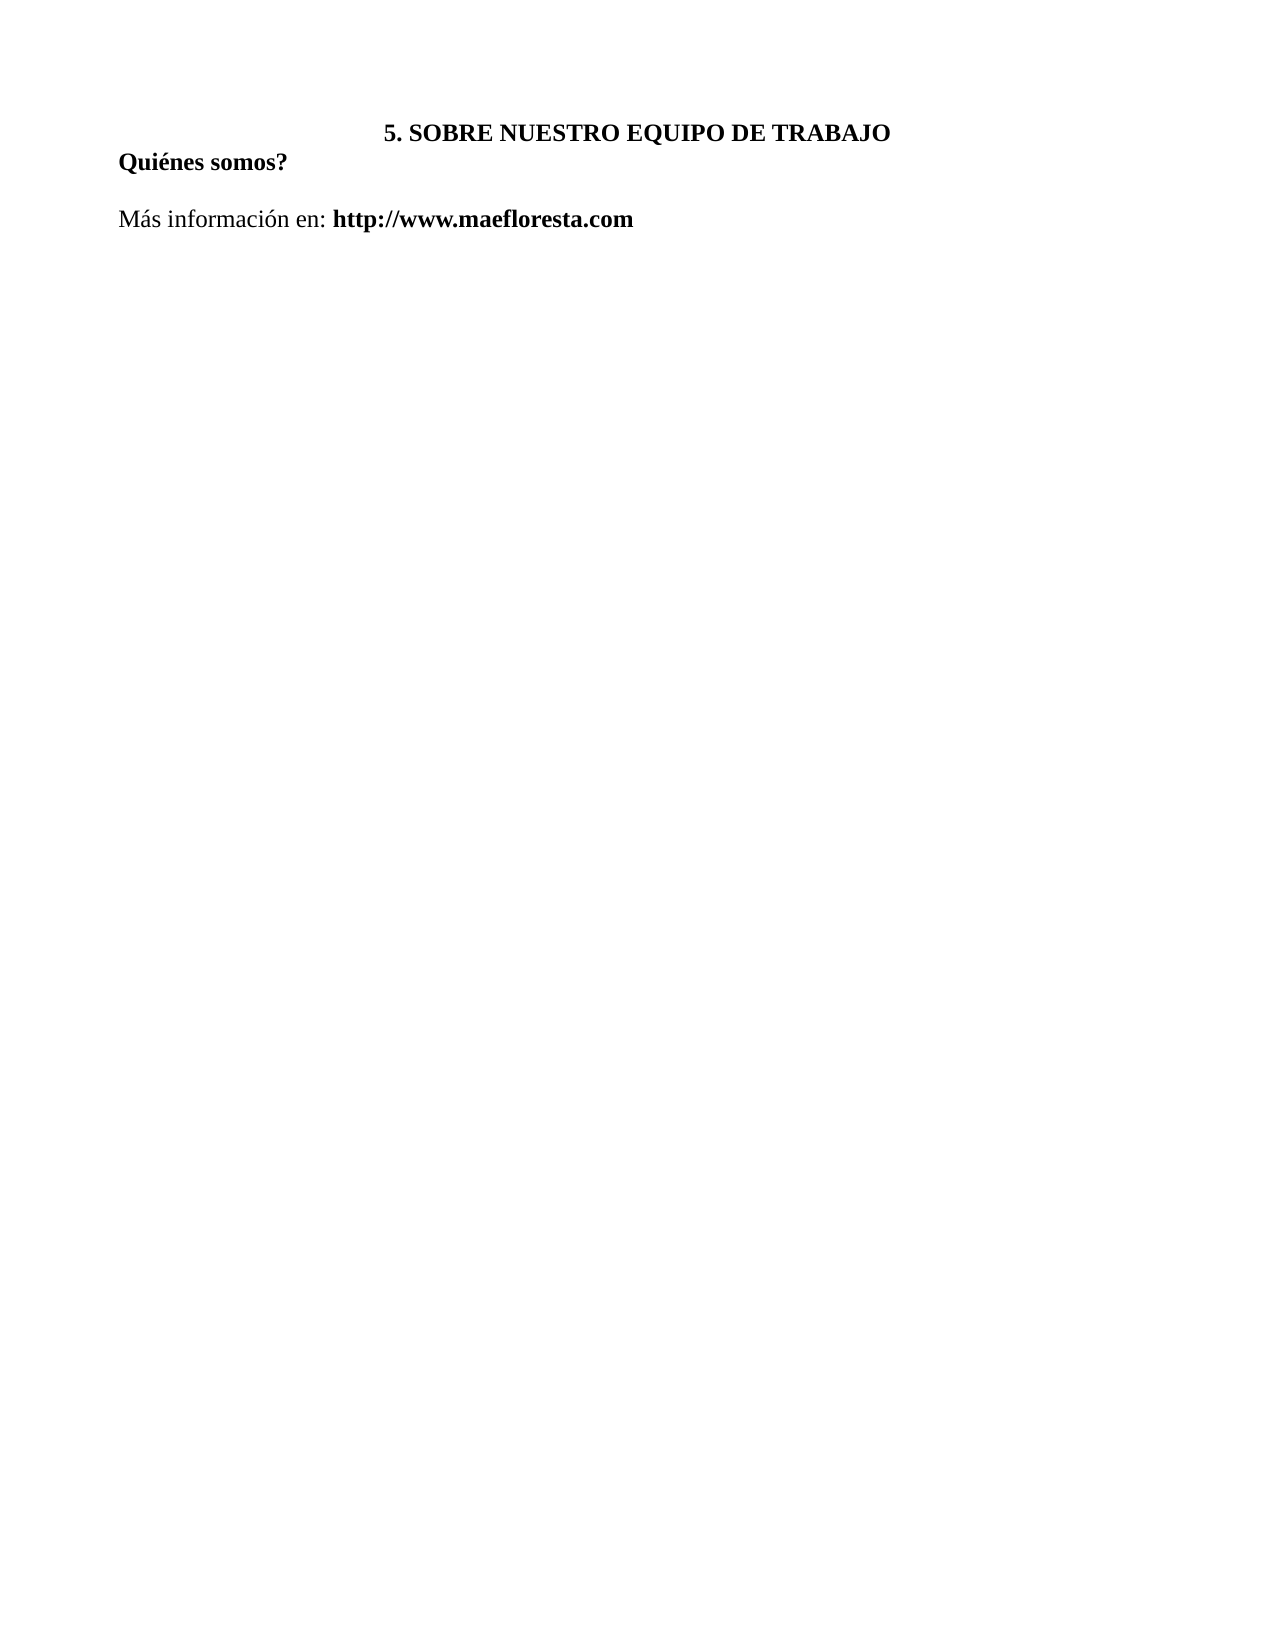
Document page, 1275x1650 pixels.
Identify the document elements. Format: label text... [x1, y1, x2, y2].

text Más información en: http://www.maefloresta.com [118, 204, 1157, 233]
text 5. SOBRE NUESTRO EQUIPO DE TRABAJO [118, 118, 1157, 147]
text Quiénes somos? [118, 147, 1157, 176]
